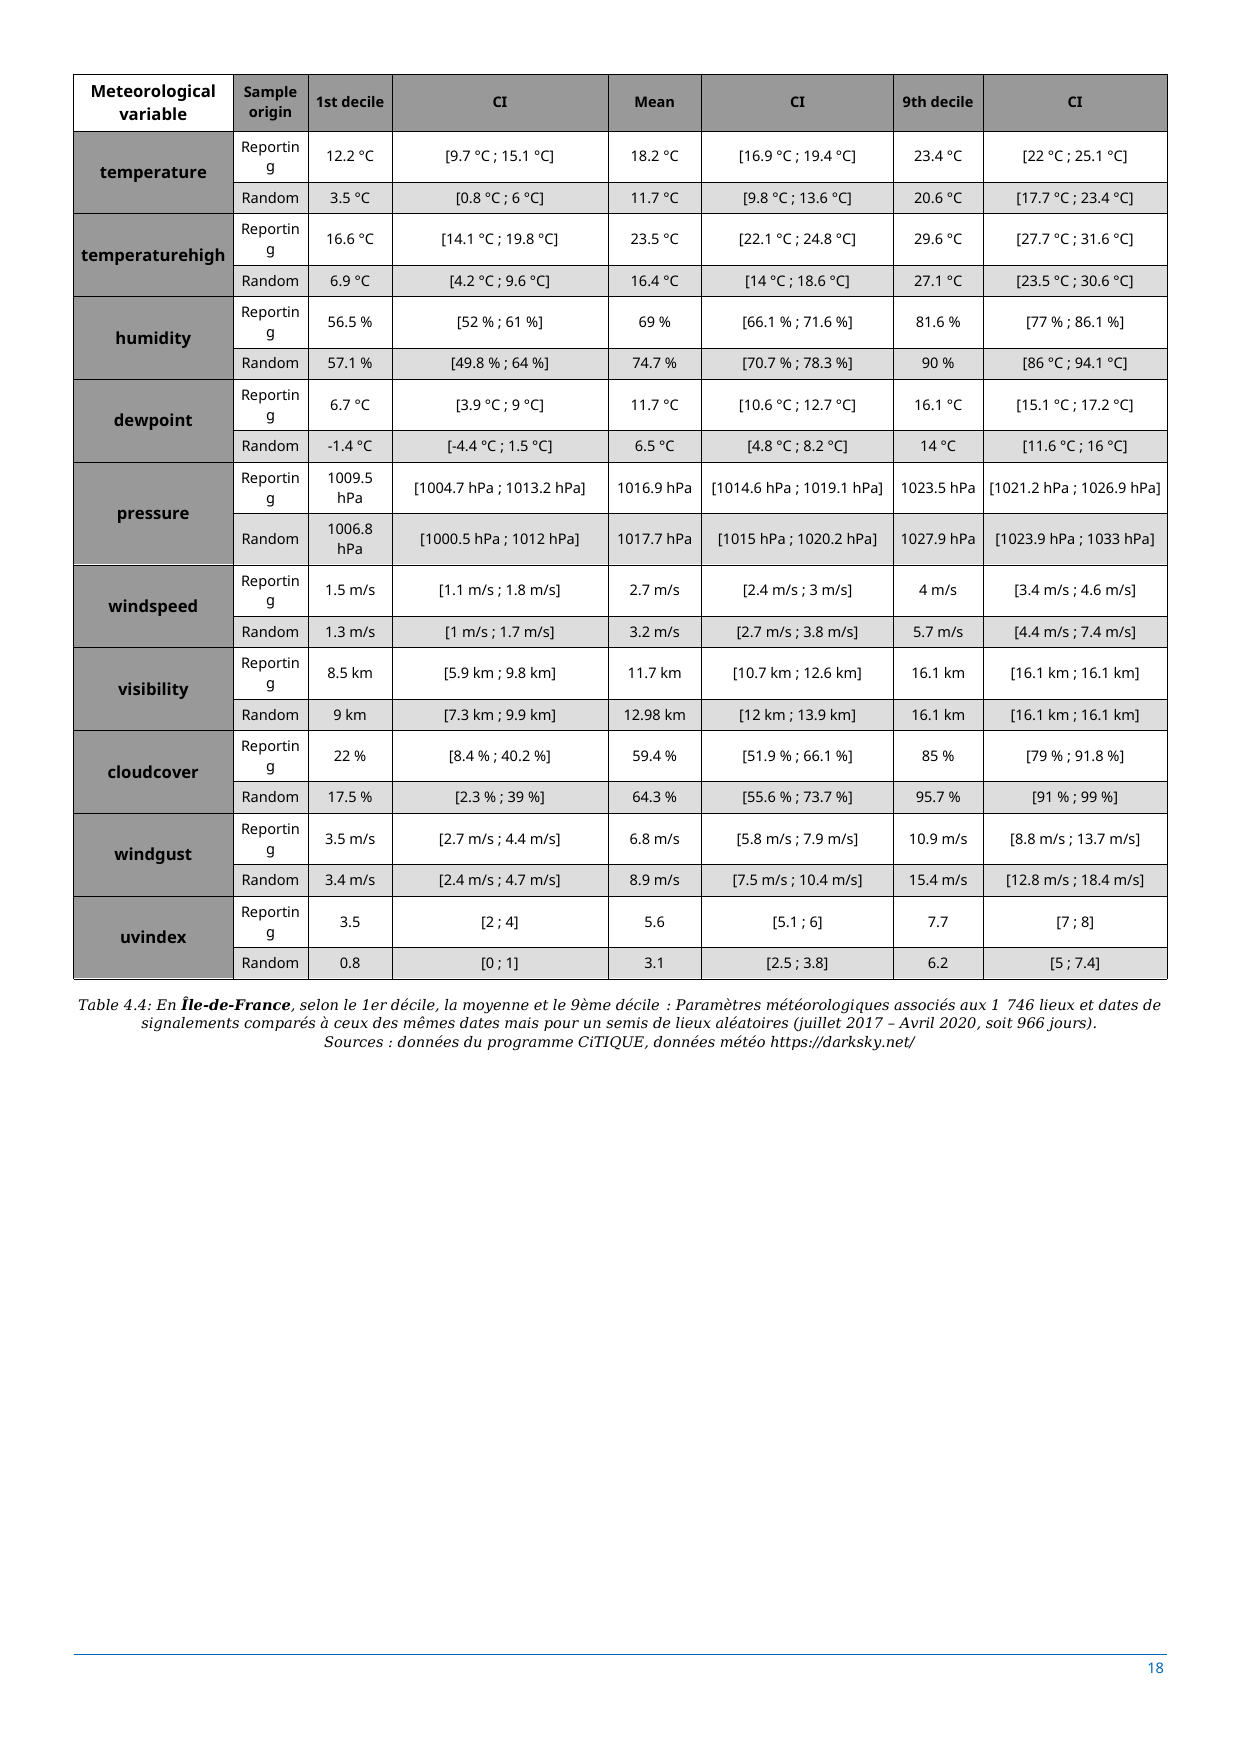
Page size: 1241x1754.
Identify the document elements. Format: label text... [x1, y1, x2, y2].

table_cell Random [234, 617, 308, 647]
table_cell 8.9 m/s [609, 865, 701, 896]
table_cell [14.1 °C ; 19.8 °C] [393, 214, 608, 265]
table_cell [1014.6 hPa ; 1019.1 hPa] [702, 463, 893, 513]
table_cell uvindex [74, 897, 233, 978]
table_cell [2.7 m/s ; 4.4 m/s] [393, 814, 608, 864]
table_cell [4.2 °C ; 9.6 °C] [393, 266, 608, 296]
table_cell 90 % [894, 349, 983, 379]
table_cell 11.7 km [609, 648, 701, 699]
table_header CI [984, 75, 1167, 131]
table_cell [2.4 m/s ; 3 m/s] [702, 566, 893, 616]
table_cell 74.7 % [609, 349, 701, 379]
table_header CI [702, 75, 893, 131]
table_cell [55.6 % ; 73.7 %] [702, 782, 893, 813]
table_cell 1009.5 hPa [309, 463, 392, 513]
table_cell 64.3 % [609, 782, 701, 813]
table_cell 85 % [894, 731, 983, 781]
table_cell [7 ; 8] [984, 897, 1167, 947]
table_cell Reporting [234, 463, 308, 513]
table_cell 15.4 m/s [894, 865, 983, 896]
table_header CI [393, 75, 608, 131]
table_cell [52 % ; 61 %] [393, 297, 608, 347]
table_cell [2.4 m/s ; 4.7 m/s] [393, 865, 608, 896]
table_cell [12.8 m/s ; 18.4 m/s] [984, 865, 1167, 896]
table_cell Random [234, 431, 308, 462]
table_cell 22 % [309, 731, 392, 781]
table_cell 1016.9 hPa [609, 463, 701, 513]
table_cell 3.1 [609, 948, 701, 978]
table_cell 5.6 [609, 897, 701, 947]
table_cell 5.7 m/s [894, 617, 983, 647]
table_cell [1021.2 hPa ; 1026.9 hPa] [984, 463, 1167, 513]
table_cell Random [234, 782, 308, 813]
table_cell [3.4 m/s ; 4.6 m/s] [984, 566, 1167, 616]
table_cell 18.2 °C [609, 132, 701, 182]
table_cell 17.5 % [309, 782, 392, 813]
table_cell Random [234, 183, 308, 213]
table_cell [2.3 % ; 39 %] [393, 782, 608, 813]
table_cell [0 ; 1] [393, 948, 608, 978]
table_cell 27.1 °C [894, 266, 983, 296]
table_cell [16.1 km ; 16.1 km] [984, 700, 1167, 730]
table_cell [79 % ; 91.8 %] [984, 731, 1167, 781]
table_header 1st decile [309, 75, 392, 131]
table_cell [10.7 km ; 12.6 km] [702, 648, 893, 699]
table_cell 81.6 % [894, 297, 983, 347]
table_cell 59.4 % [609, 731, 701, 781]
table_cell 6.5 °C [609, 431, 701, 462]
table_cell [-4.4 °C ; 1.5 °C] [393, 431, 608, 462]
table_cell 0.8 [309, 948, 392, 978]
table_cell [27.7 °C ; 31.6 °C] [984, 214, 1167, 265]
table_cell [7.5 m/s ; 10.4 m/s] [702, 865, 893, 896]
table_cell [15.1 °C ; 17.2 °C] [984, 380, 1167, 430]
table_cell Reporting [234, 648, 308, 699]
table_cell 2.7 m/s [609, 566, 701, 616]
table_cell 14 °C [894, 431, 983, 462]
table_cell 3.4 m/s [309, 865, 392, 896]
table_cell Random [234, 349, 308, 379]
table_cell 8.5 km [309, 648, 392, 699]
table_cell [2 ; 4] [393, 897, 608, 947]
table_cell [8.4 % ; 40.2 %] [393, 731, 608, 781]
table_header Sample origin [234, 75, 308, 131]
table_cell [5.1 ; 6] [702, 897, 893, 947]
table_cell 23.4 °C [894, 132, 983, 182]
table_cell [91 % ; 99 %] [984, 782, 1167, 813]
table_cell [9.7 °C ; 15.1 °C] [393, 132, 608, 182]
table_cell [4.8 °C ; 8.2 °C] [702, 431, 893, 462]
table_cell Reporting [234, 897, 308, 947]
table_cell 95.7 % [894, 782, 983, 813]
table_cell humidity [74, 297, 233, 379]
table_cell 56.5 % [309, 297, 392, 347]
table_cell [23.5 °C ; 30.6 °C] [984, 266, 1167, 296]
table_cell [17.7 °C ; 23.4 °C] [984, 183, 1167, 213]
table_cell 29.6 °C [894, 214, 983, 265]
table_cell [1000.5 hPa ; 1012 hPa] [393, 514, 608, 564]
table_cell [5.9 km ; 9.8 km] [393, 648, 608, 699]
table_cell 20.6 °C [894, 183, 983, 213]
table_header Mean [609, 75, 701, 131]
table_cell Reporting [234, 132, 308, 182]
table_cell [9.8 °C ; 13.6 °C] [702, 183, 893, 213]
table_cell 10.9 m/s [894, 814, 983, 864]
table_cell 16.1 km [894, 700, 983, 730]
table_cell 11.7 °C [609, 183, 701, 213]
table_cell 16.6 °C [309, 214, 392, 265]
table_cell windgust [74, 814, 233, 896]
table_cell [4.4 m/s ; 7.4 m/s] [984, 617, 1167, 647]
table_cell Random [234, 514, 308, 564]
table_cell 3.5 [309, 897, 392, 947]
table_cell [14 °C ; 18.6 °C] [702, 266, 893, 296]
table_cell [22.1 °C ; 24.8 °C] [702, 214, 893, 265]
table_cell Reporting [234, 566, 308, 616]
table_cell Random [234, 948, 308, 978]
table_cell [3.9 °C ; 9 °C] [393, 380, 608, 430]
table_cell 1006.8 hPa [309, 514, 392, 564]
table_cell windspeed [74, 566, 233, 647]
table_cell Reporting [234, 380, 308, 430]
table_cell [22 °C ; 25.1 °C] [984, 132, 1167, 182]
table_cell [51.9 % ; 66.1 %] [702, 731, 893, 781]
table_cell temperature [74, 132, 233, 213]
table_cell Reporting [234, 297, 308, 347]
table_cell 9 km [309, 700, 392, 730]
table_cell 1017.7 hPa [609, 514, 701, 564]
table_cell 4 m/s [894, 566, 983, 616]
table_cell 16.4 °C [609, 266, 701, 296]
table_cell [5 ; 7.4] [984, 948, 1167, 978]
table_cell 6.2 [894, 948, 983, 978]
table_cell [70.7 % ; 78.3 %] [702, 349, 893, 379]
table_cell [7.3 km ; 9.9 km] [393, 700, 608, 730]
table_cell [16.9 °C ; 19.4 °C] [702, 132, 893, 182]
table_cell [86 °C ; 94.1 °C] [984, 349, 1167, 379]
table_cell visibility [74, 648, 233, 730]
table_cell cloudcover [74, 731, 233, 813]
table_cell 7.7 [894, 897, 983, 947]
table_cell [1004.7 hPa ; 1013.2 hPa] [393, 463, 608, 513]
table_cell [1.1 m/s ; 1.8 m/s] [393, 566, 608, 616]
table_cell [49.8 % ; 64 %] [393, 349, 608, 379]
table_cell 16.1 °C [894, 380, 983, 430]
table_cell 11.7 °C [609, 380, 701, 430]
table_cell Random [234, 865, 308, 896]
table_cell [1023.9 hPa ; 1033 hPa] [984, 514, 1167, 564]
table_cell 1.5 m/s [309, 566, 392, 616]
table_header Meteorological variable [74, 75, 233, 131]
table_cell 6.7 °C [309, 380, 392, 430]
table_cell 3.2 m/s [609, 617, 701, 647]
table_cell 16.1 km [894, 648, 983, 699]
table_cell [8.8 m/s ; 13.7 m/s] [984, 814, 1167, 864]
table_cell 3.5 m/s [309, 814, 392, 864]
table_cell -1.4 °C [309, 431, 392, 462]
table_cell 1027.9 hPa [894, 514, 983, 564]
table_cell [2.7 m/s ; 3.8 m/s] [702, 617, 893, 647]
table_cell Random [234, 266, 308, 296]
table_cell temperaturehigh [74, 214, 233, 296]
table_cell 6.9 °C [309, 266, 392, 296]
table_cell [66.1 % ; 71.6 %] [702, 297, 893, 347]
table_cell [16.1 km ; 16.1 km] [984, 648, 1167, 699]
table_cell 12.98 km [609, 700, 701, 730]
table_cell [77 % ; 86.1 %] [984, 297, 1167, 347]
table_cell 1023.5 hPa [894, 463, 983, 513]
table_cell [12 km ; 13.9 km] [702, 700, 893, 730]
table_cell [0.8 °C ; 6 °C] [393, 183, 608, 213]
table_cell [5.8 m/s ; 7.9 m/s] [702, 814, 893, 864]
table_cell Reporting [234, 814, 308, 864]
table_cell [2.5 ; 3.8] [702, 948, 893, 978]
table_cell Reporting [234, 731, 308, 781]
table_cell [1015 hPa ; 1020.2 hPa] [702, 514, 893, 564]
table_cell 6.8 m/s [609, 814, 701, 864]
table_cell Reporting [234, 214, 308, 265]
table_cell 1.3 m/s [309, 617, 392, 647]
table_cell [10.6 °C ; 12.7 °C] [702, 380, 893, 430]
table_cell [1 m/s ; 1.7 m/s] [393, 617, 608, 647]
table_header 9th decile [894, 75, 983, 131]
table_cell 12.2 °C [309, 132, 392, 182]
table_cell 3.5 °C [309, 183, 392, 213]
table_cell pressure [74, 463, 233, 564]
text Table 4.4: En Île-de-France, selon le 1er décile, la moyenne et le 9ème décile : Paramètres météorologiques associés aux 1 746 lieux et dates de signalements comparés à ceux des mêmes dates mais pour un semis de lieux aléatoires (juillet 2017 – Avril 2020, soit 966 jours). Sources : données du programme CiTIQUE, données météo https://darksky.net/ [73, 997, 1167, 1051]
table_cell Random [234, 700, 308, 730]
table_cell 69 % [609, 297, 701, 347]
table_cell [11.6 °C ; 16 °C] [984, 431, 1167, 462]
table_cell dewpoint [74, 380, 233, 462]
table_cell 23.5 °C [609, 214, 701, 265]
table_cell 57.1 % [309, 349, 392, 379]
